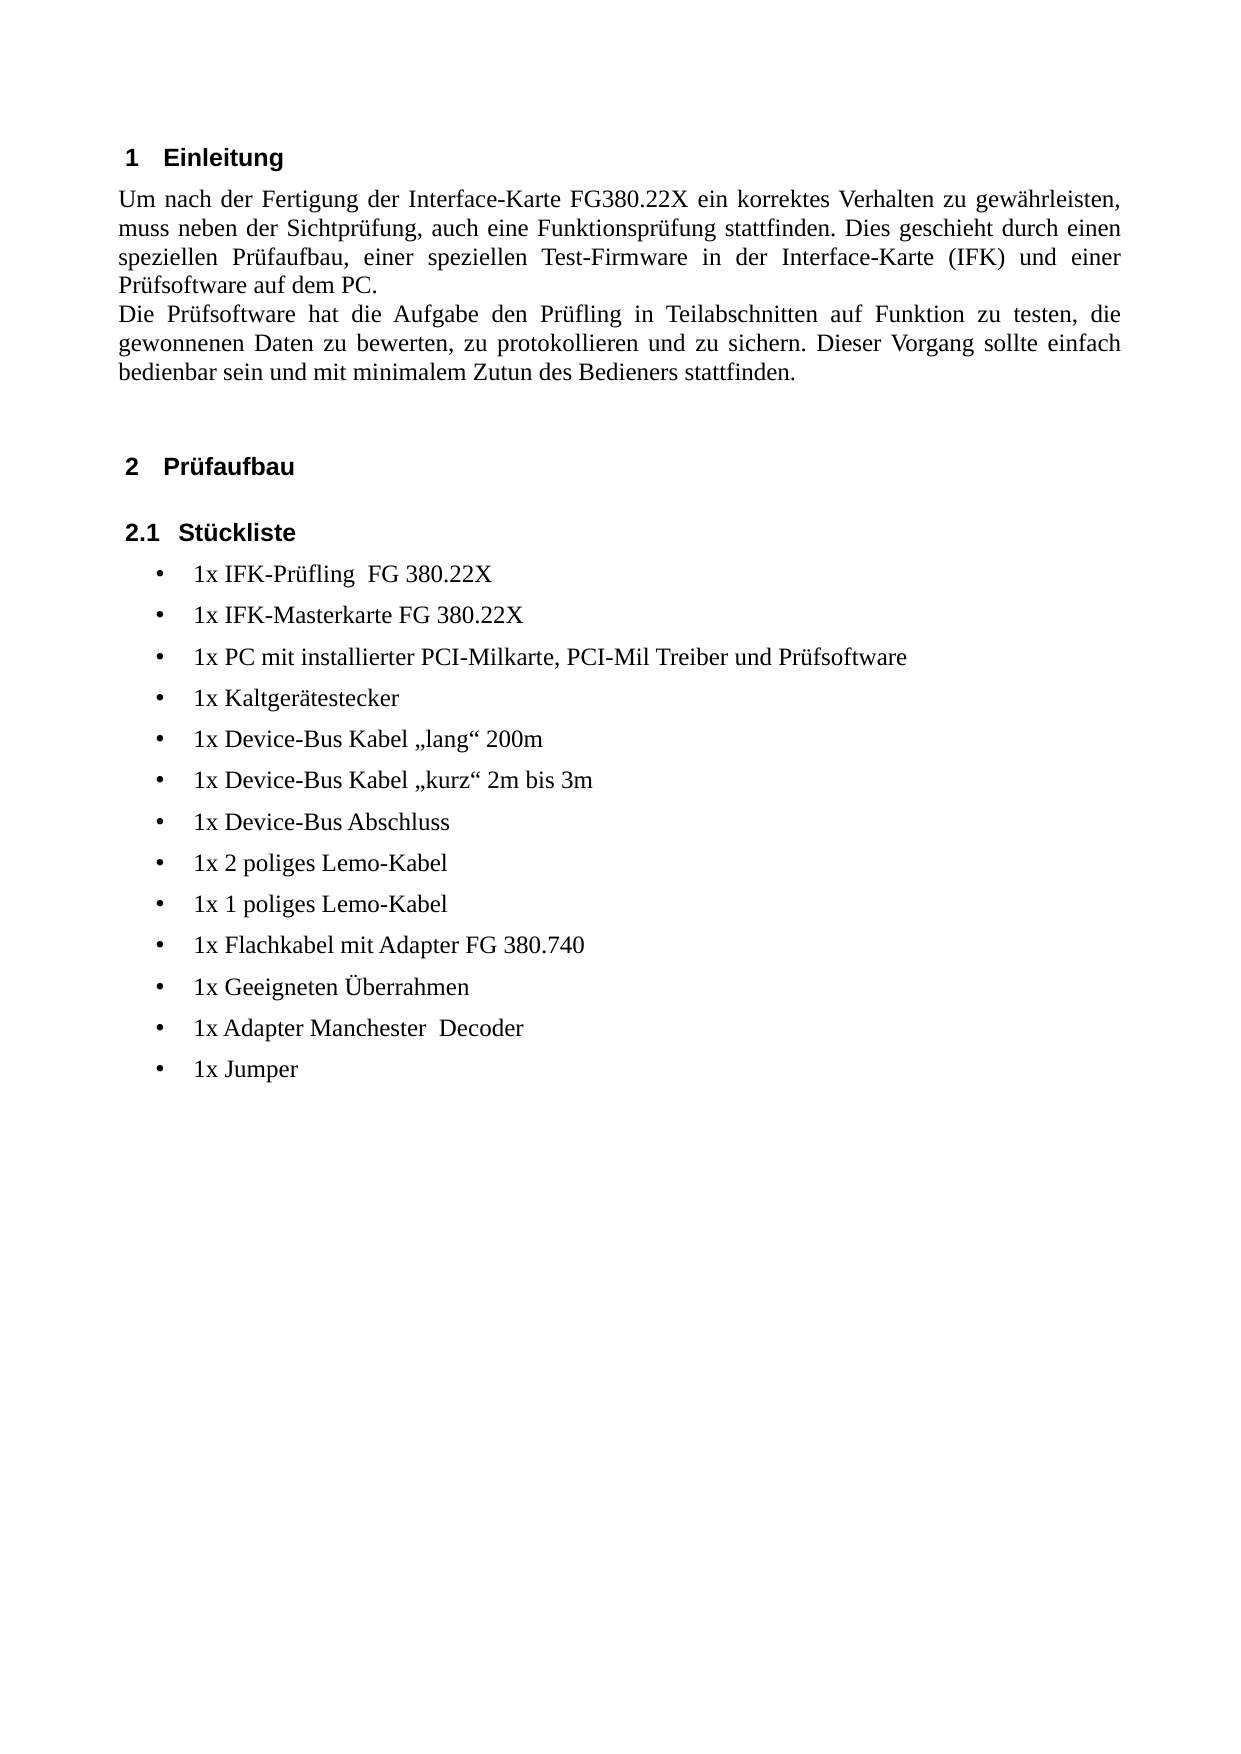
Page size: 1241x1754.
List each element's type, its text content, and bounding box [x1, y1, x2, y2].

list 1x Flachkabel mit Adapter FG 380.740 [156, 931, 1122, 959]
list 1x Geeigneten Überrahmen [156, 972, 1122, 1001]
subtitle Einleitung [118, 143, 1122, 172]
list 1x 1 poliges Lemo-Kabel [156, 889, 1122, 918]
list 1x Jumper [156, 1054, 1122, 1083]
list 1x Device-Bus Kabel „kurz“ 2m bis 3m [156, 766, 1122, 794]
list 1x IFK-Masterkarte FG 380.22X [156, 601, 1122, 629]
subtitle Prüfaufbau [118, 452, 1122, 481]
list 1x Device-Bus Kabel „lang“ 200m [156, 724, 1122, 753]
text Um nach der Fertigung der Interface-Karte FG380.22X ein korrektes Verhalten zu gewährleisten, muss neben der Sichtprüfung, auch eine Funktionsprüfung stattfinden. Dies geschieht durch einen speziellen Prüfaufbau, einer speziellen Test-Firmware in der Interface-Karte (IFK) und einer Prüfsoftware auf dem PC. [118, 184, 1122, 299]
list 1x Adapter Manchester Decoder [156, 1013, 1122, 1042]
list 1x PC mit installierter PCI-Milkarte, PCI-Mil Treiber und Prüfsoftware [156, 642, 1122, 671]
text Die Prüfsoftware hat die Aufgabe den Prüfling in Teilabschnitten auf Funktion zu testen, die gewonnenen Daten zu bewerten, zu protokollieren und zu sichern. Dieser Vorgang sollte einfach bedienbar sein und mit minimalem Zutun des Bedieners stattfinden. [118, 299, 1122, 386]
list 1x Device-Bus Abschluss [156, 807, 1122, 836]
list 1x 2 poliges Lemo-Kabel [156, 848, 1122, 877]
list 1x IFK-Prüfling FG 380.22X [156, 559, 1122, 588]
list 1x Kaltgerätestecker [156, 683, 1122, 712]
subtitle Stückliste [118, 518, 1122, 547]
